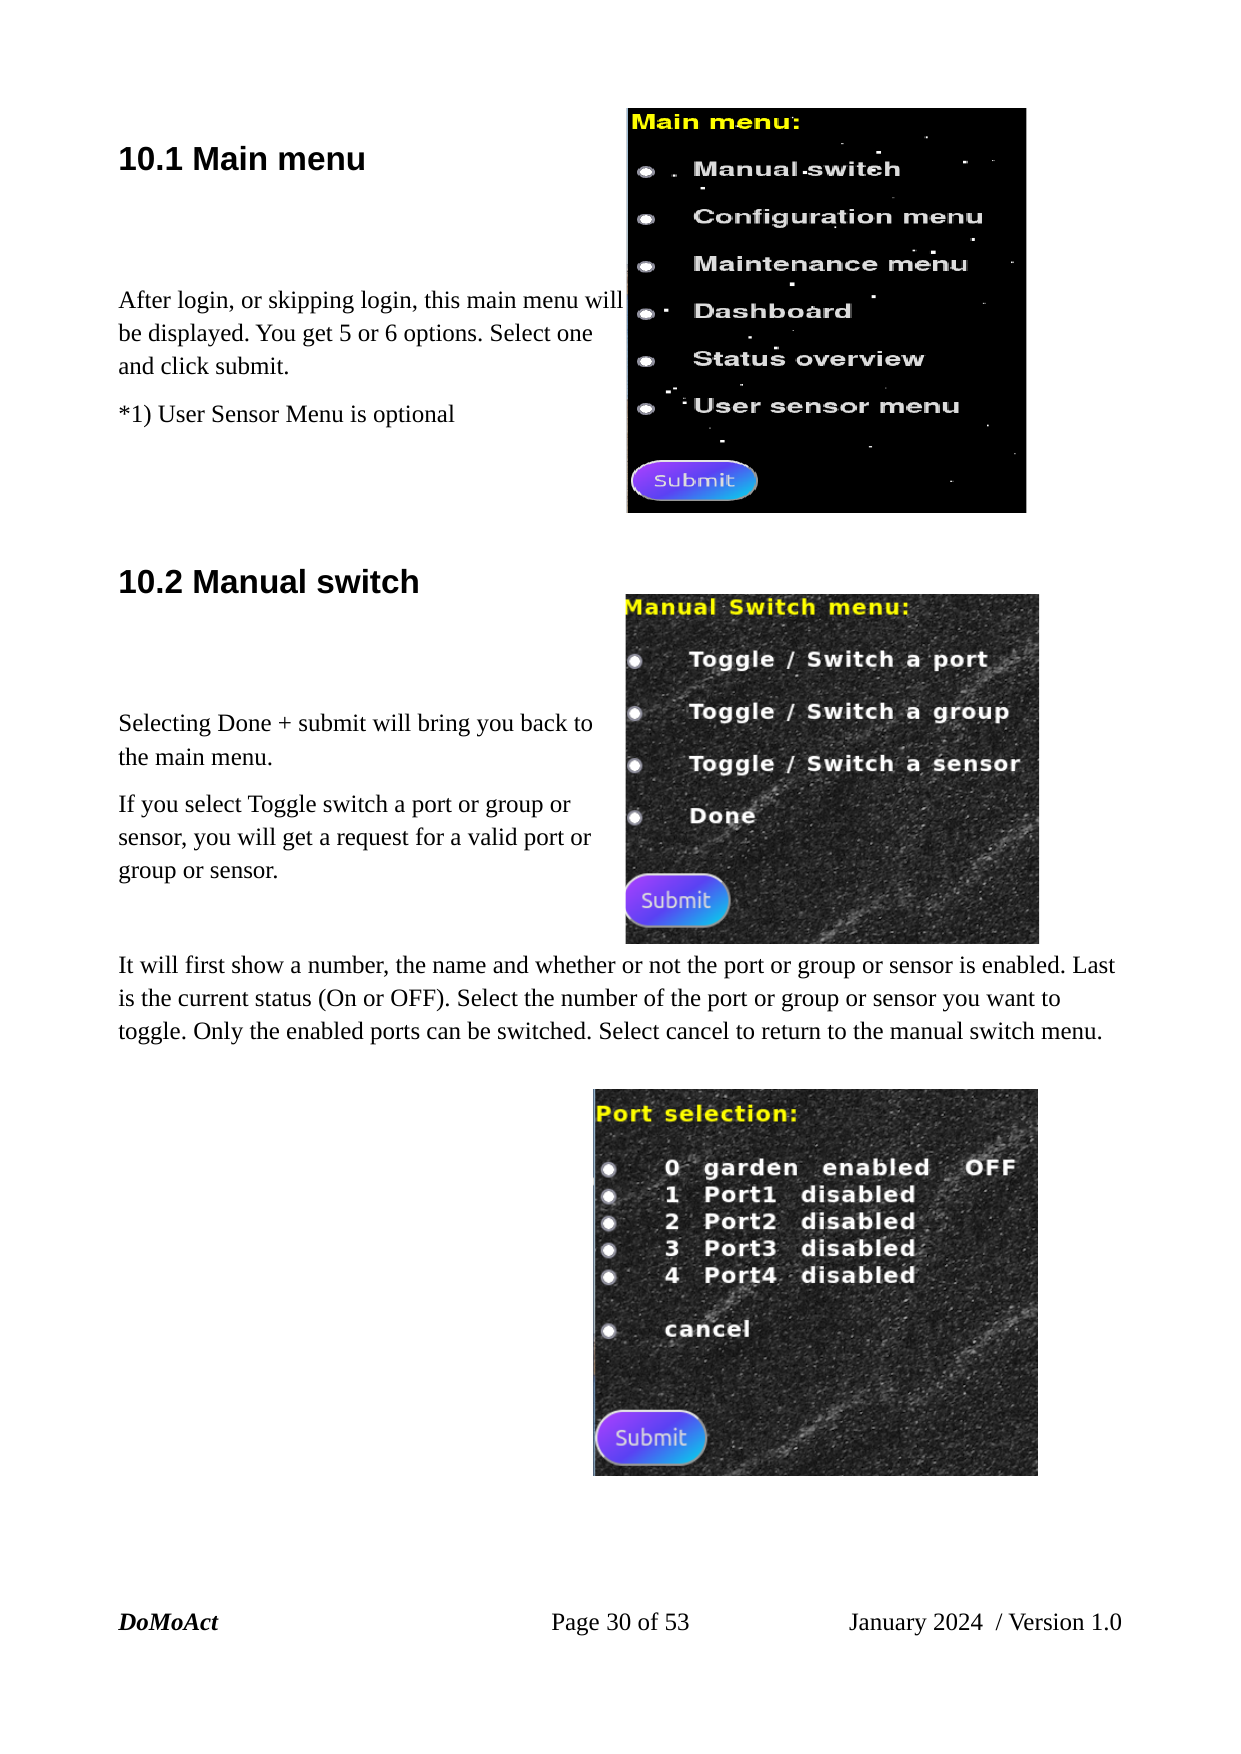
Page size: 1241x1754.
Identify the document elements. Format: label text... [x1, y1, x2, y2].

picture [626, 108, 1027, 513]
text Selecting Done + submit will bring you back to the main menu. [118, 708, 625, 770]
text *1) User Sensor Menu is optional [118, 399, 626, 427]
picture [625, 594, 1040, 944]
text [1040, 708, 1122, 770]
subtitle 10.1 Main menu [118, 139, 626, 177]
text After login, or skipping login, this main menu will be displayed. You get 5 or 6 options. Select one and click submit. [118, 285, 626, 380]
text [1027, 285, 1122, 380]
text [1027, 399, 1122, 427]
text If you select Toggle switch a port or group or sensor, you will get a request for a valid port or group or sensor. [118, 789, 625, 884]
subtitle 10.2 Manual switch [118, 562, 1122, 601]
text [1040, 789, 1122, 884]
picture [593, 1089, 1038, 1476]
subtitle [1027, 139, 1122, 177]
text It will first show a number, the name and whether or not the port or group or sensor is enabled. Last is the current status (On or OFF). Select the number of the port or group or sensor you want to toggle. Only the enabled ports can be switched. Select cancel to return to the manual switch menu. [118, 950, 1122, 1045]
